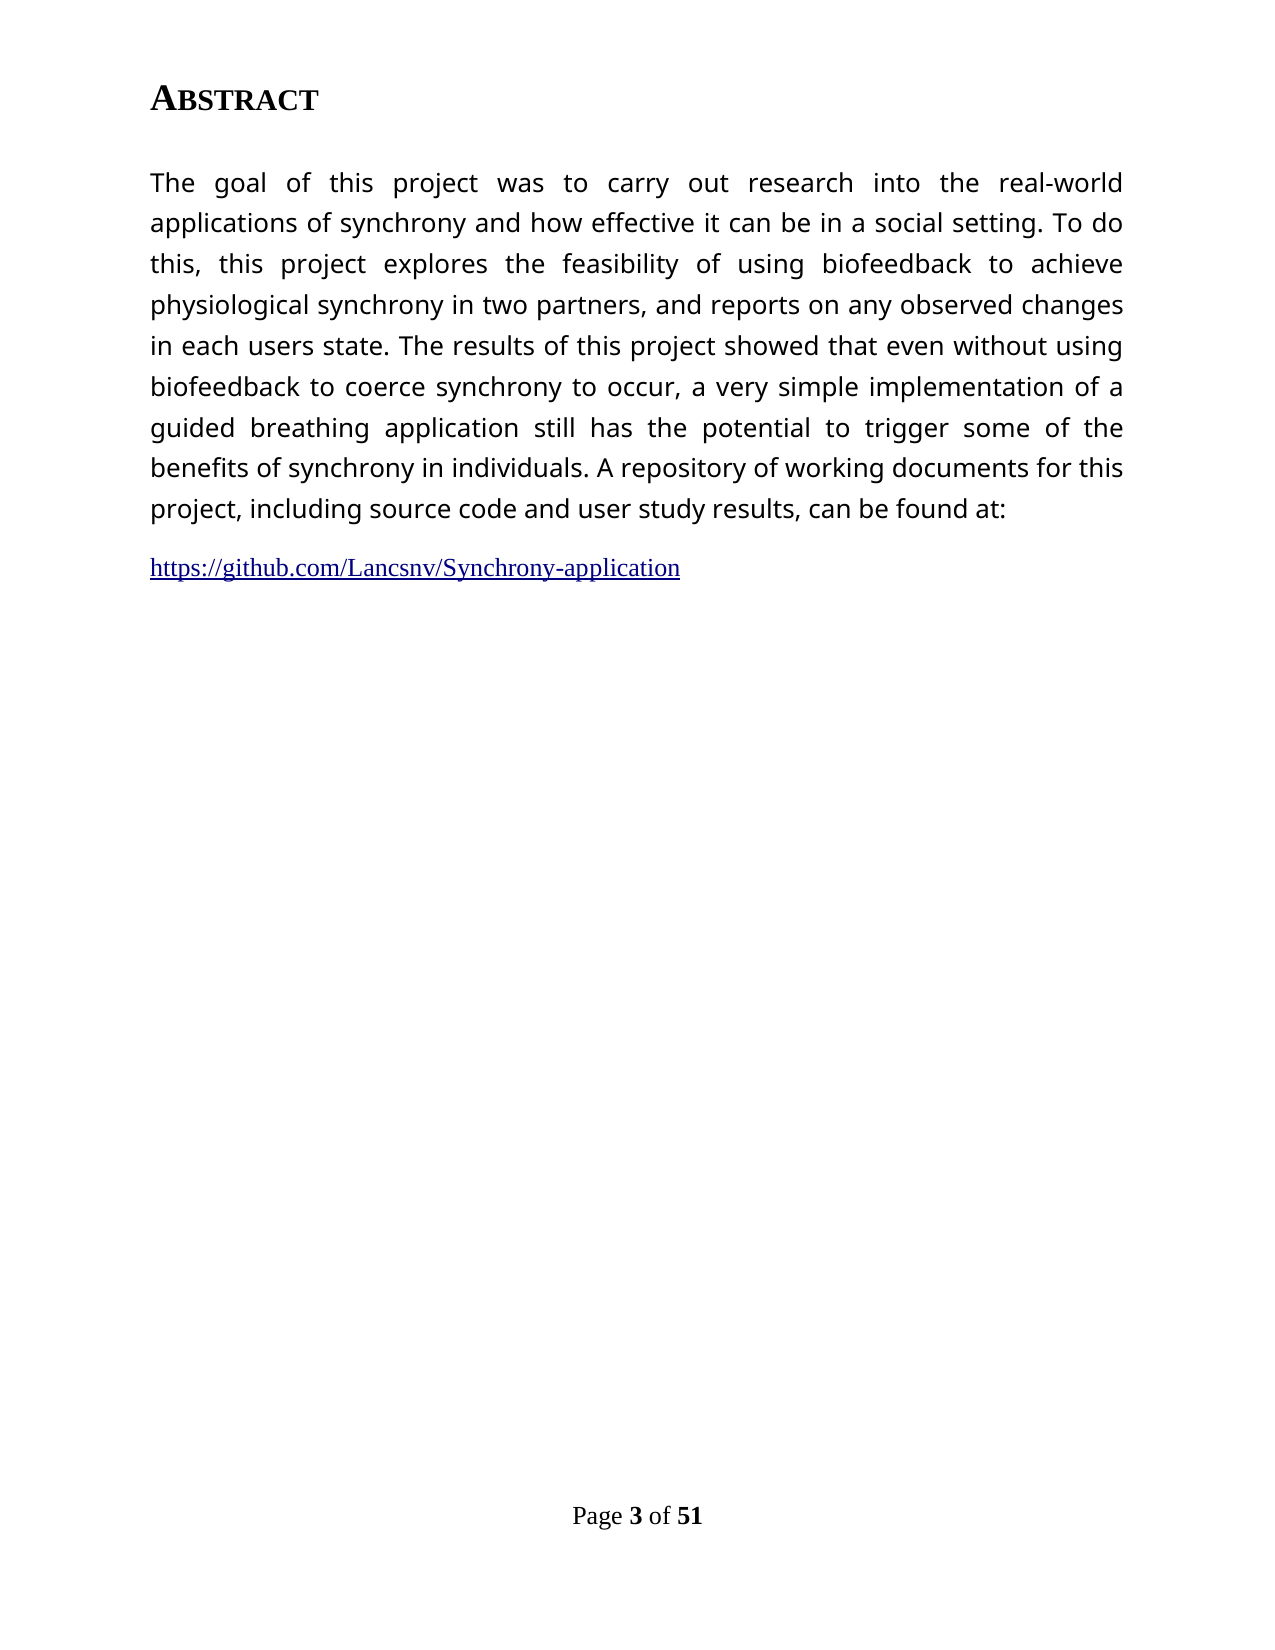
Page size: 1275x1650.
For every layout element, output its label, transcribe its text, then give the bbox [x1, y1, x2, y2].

subtitle Abstract [150, 75, 1125, 118]
text The goal of this project was to carry out research into the real-world applications of synchrony and how effective it can be in a social setting. To do this, this project explores the feasibility of using biofeedback to achieve physiological synchrony in two partners, and reports on any observed changes in each users state. The results of this project showed that even without using biofeedback to coerce synchrony to occur, a very simple implementation of a guided breathing application still has the potential to trigger some of the benefits of synchrony in individuals. A repository of working documents for this project, including source code and user study results, can be found at: [150, 164, 1125, 526]
text https://github.com/Lancsnv/Synchrony-application [150, 552, 1125, 582]
